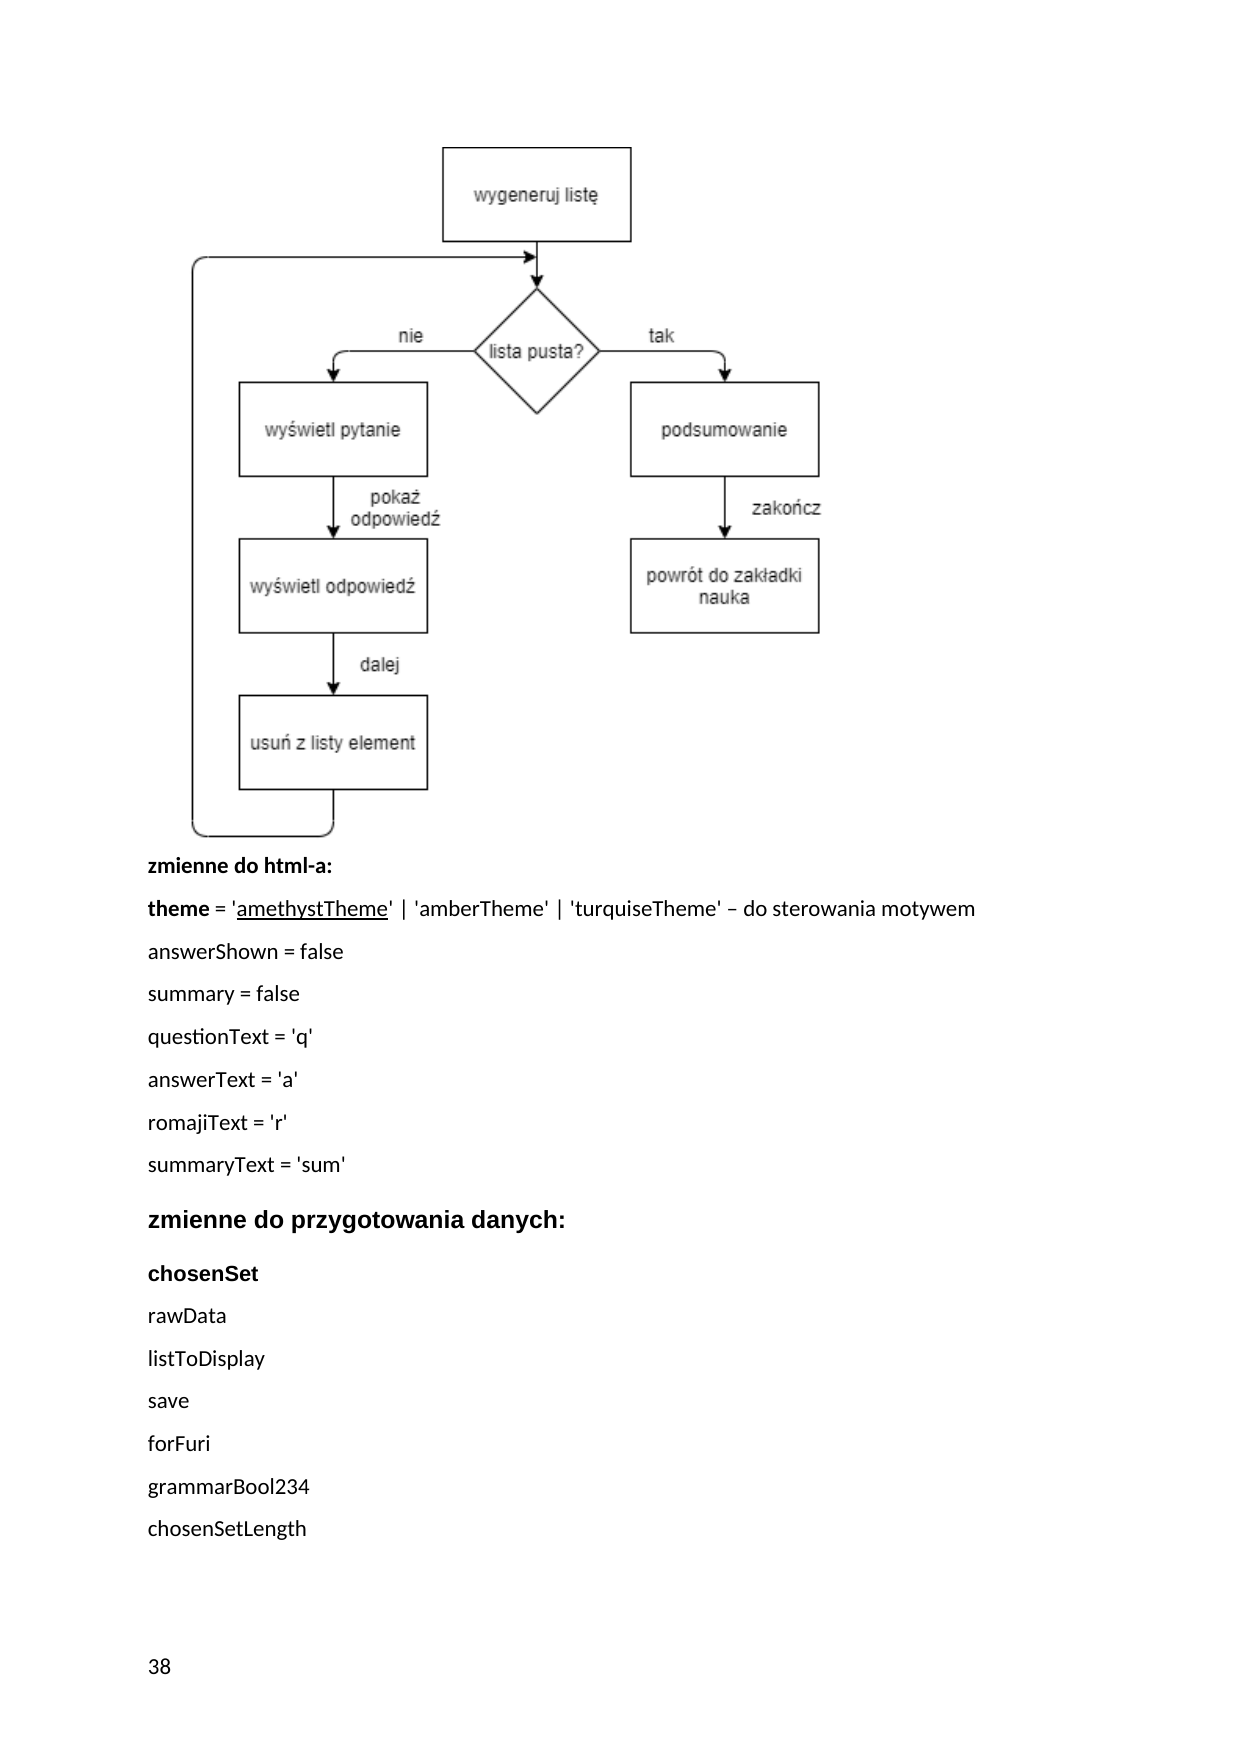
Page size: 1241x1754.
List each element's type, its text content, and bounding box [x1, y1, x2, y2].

text theme = 'amethystTheme' | 'amberTheme' | 'turquiseTheme' – do sterowania motywem [148, 894, 1093, 922]
text forFuri [148, 1429, 1093, 1457]
text summaryText = 'sum' [148, 1150, 1093, 1178]
text rawData [148, 1301, 1093, 1329]
text listToDisplay [148, 1344, 1093, 1372]
text questionText = 'q' [148, 1022, 1093, 1050]
text grammarBool234 [148, 1472, 1093, 1500]
text answerText = 'a' [148, 1065, 1093, 1093]
text romajiText = 'r' [148, 1108, 1093, 1136]
text answerShown = false [148, 937, 1093, 965]
subtitle zmienne do przygotowania danych: [148, 1206, 1093, 1234]
text summary = false [148, 979, 1093, 1007]
text save [148, 1386, 1093, 1414]
text chosenSetLength [148, 1514, 1093, 1542]
subtitle chosenSet [148, 1261, 1093, 1286]
picture [181, 147, 823, 850]
text zmienne do html-a: [148, 148, 1093, 879]
